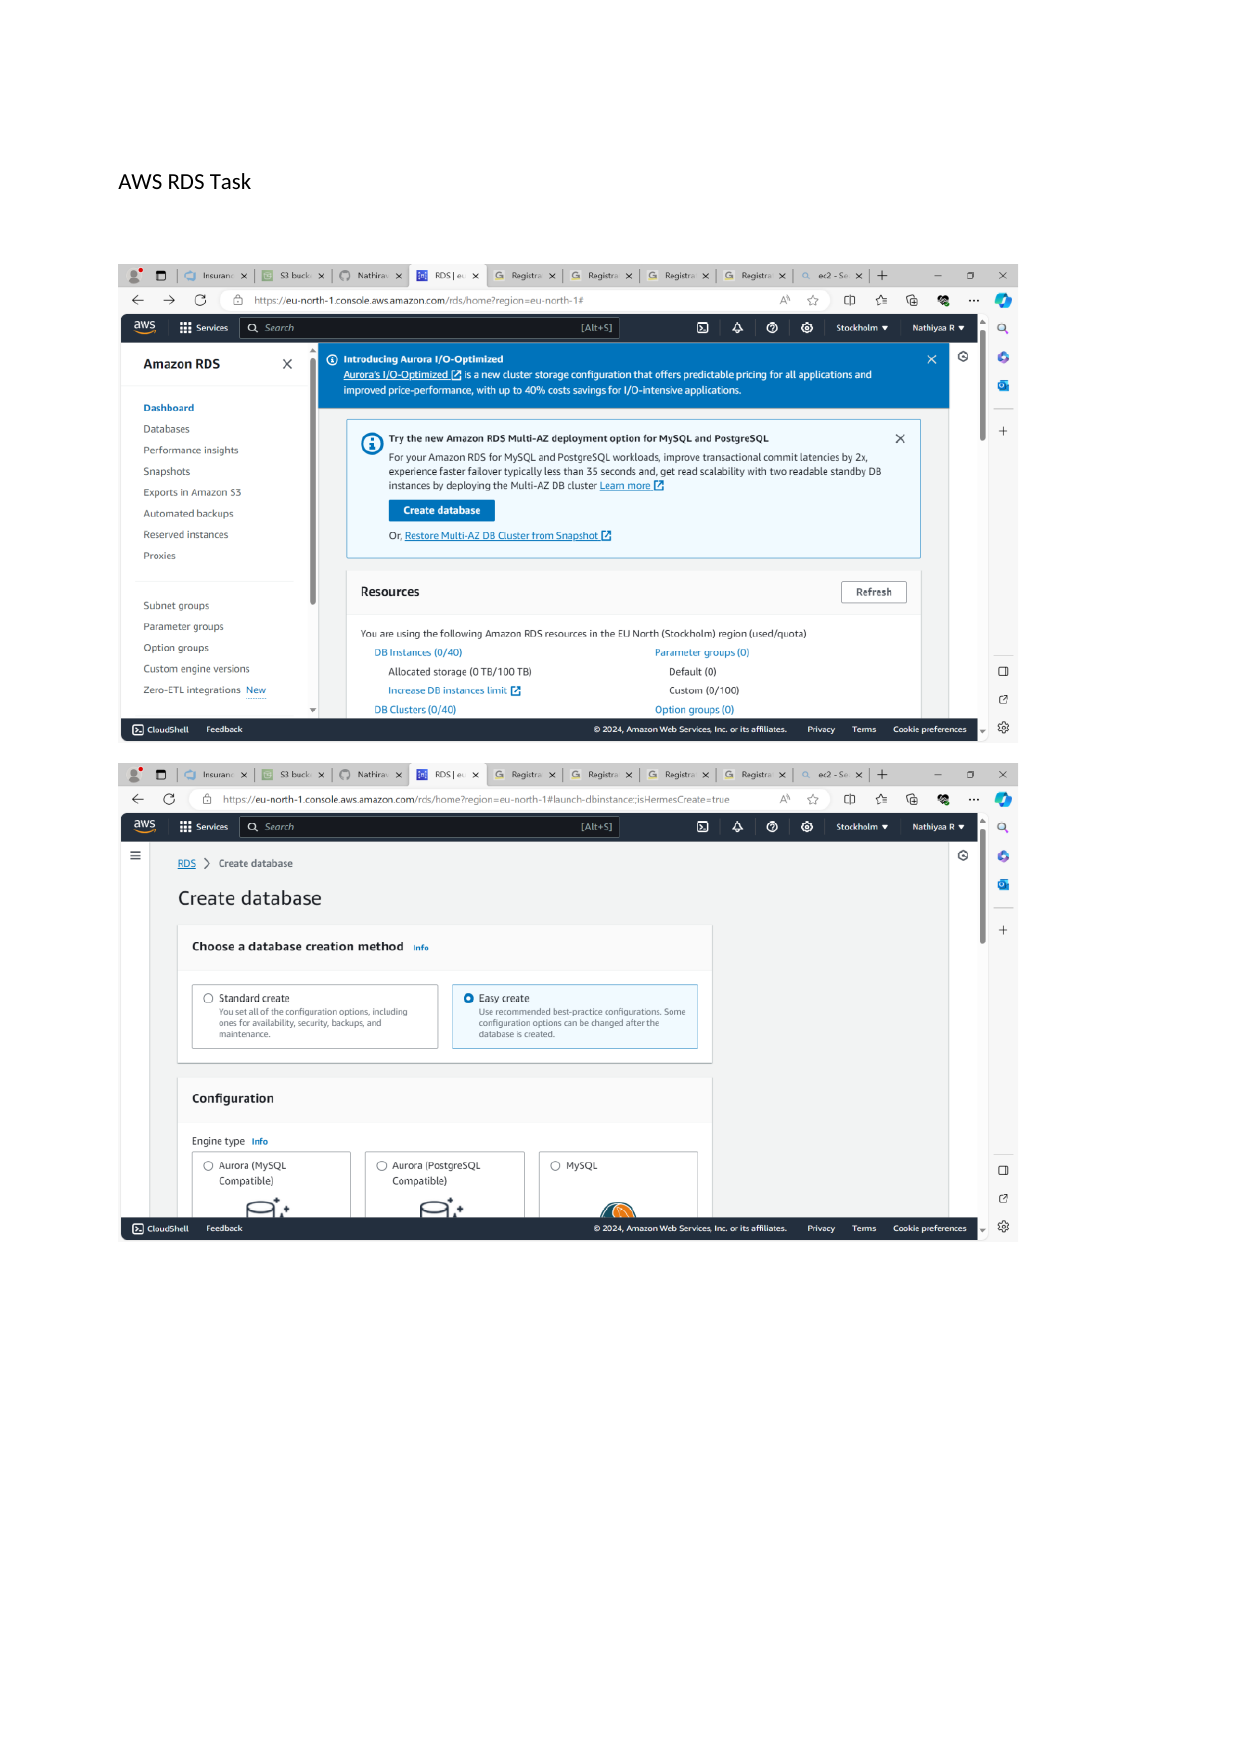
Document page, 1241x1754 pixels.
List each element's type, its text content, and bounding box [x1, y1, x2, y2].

text AWS RDS Task [118, 167, 1122, 195]
